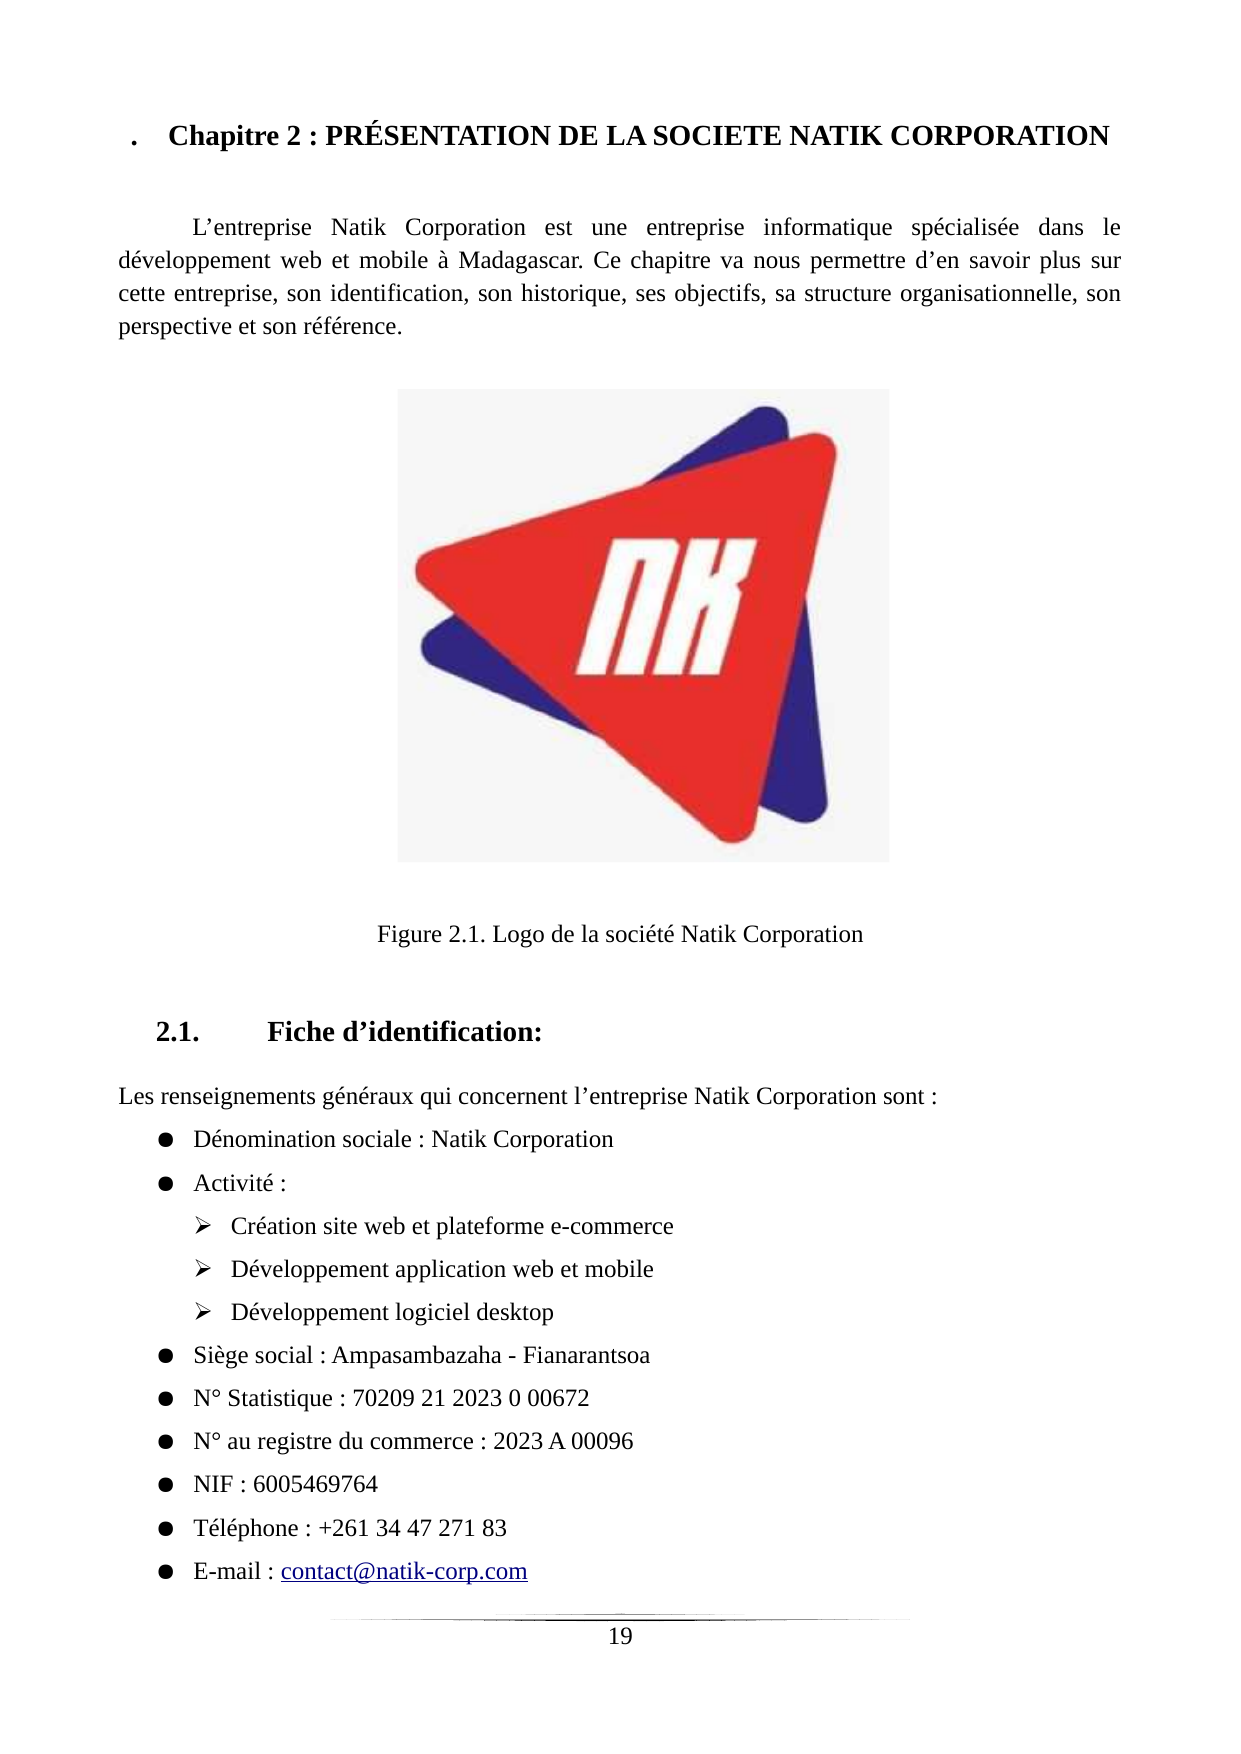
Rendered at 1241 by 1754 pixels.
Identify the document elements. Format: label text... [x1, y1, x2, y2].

picture [171, 1613, 1069, 1622]
list Développement logiciel desktop [193, 1297, 1122, 1326]
list N° au registre du commerce : 2023 A 00096 [156, 1426, 1122, 1455]
list Activité : [156, 1168, 1122, 1196]
text L’entreprise Natik Corporation est une entreprise informatique spécialisée dans le développement web et mobile à Madagascar. Ce chapitre va nous permettre d’en savoir plus sur cette entreprise, son identification, son historique, ses objectifs, sa structure organisationnelle, son perspective et son référence. [118, 212, 1122, 339]
picture [397, 389, 890, 868]
list E-mail : contact@natik-corp.com [156, 1556, 1122, 1584]
list Création site web et plateforme e-commerce [193, 1211, 1122, 1239]
text Les renseignements généraux qui concernent l’entreprise Natik Corporation sont : [118, 1081, 1122, 1110]
list Téléphone : +261 34 47 271 83 [156, 1513, 1122, 1541]
list Fiche d’identification: [156, 1014, 1122, 1048]
list NIF : 6005469764 [156, 1469, 1122, 1498]
subtitle Chapitre 2 : PRÉSENTATION DE LA SOCIETE NATIK CORPORATION [118, 118, 1122, 152]
list Développement application web et mobile [193, 1254, 1122, 1283]
text Figure 2.1. Logo de la société Natik Corporation [118, 919, 1122, 948]
list Siège social : Ampasambazaha - Fianarantsoa [156, 1340, 1122, 1369]
list Dénomination sociale : Natik Corporation [156, 1124, 1122, 1153]
list N° Statistique : 70209 21 2023 0 00672 [156, 1383, 1122, 1412]
